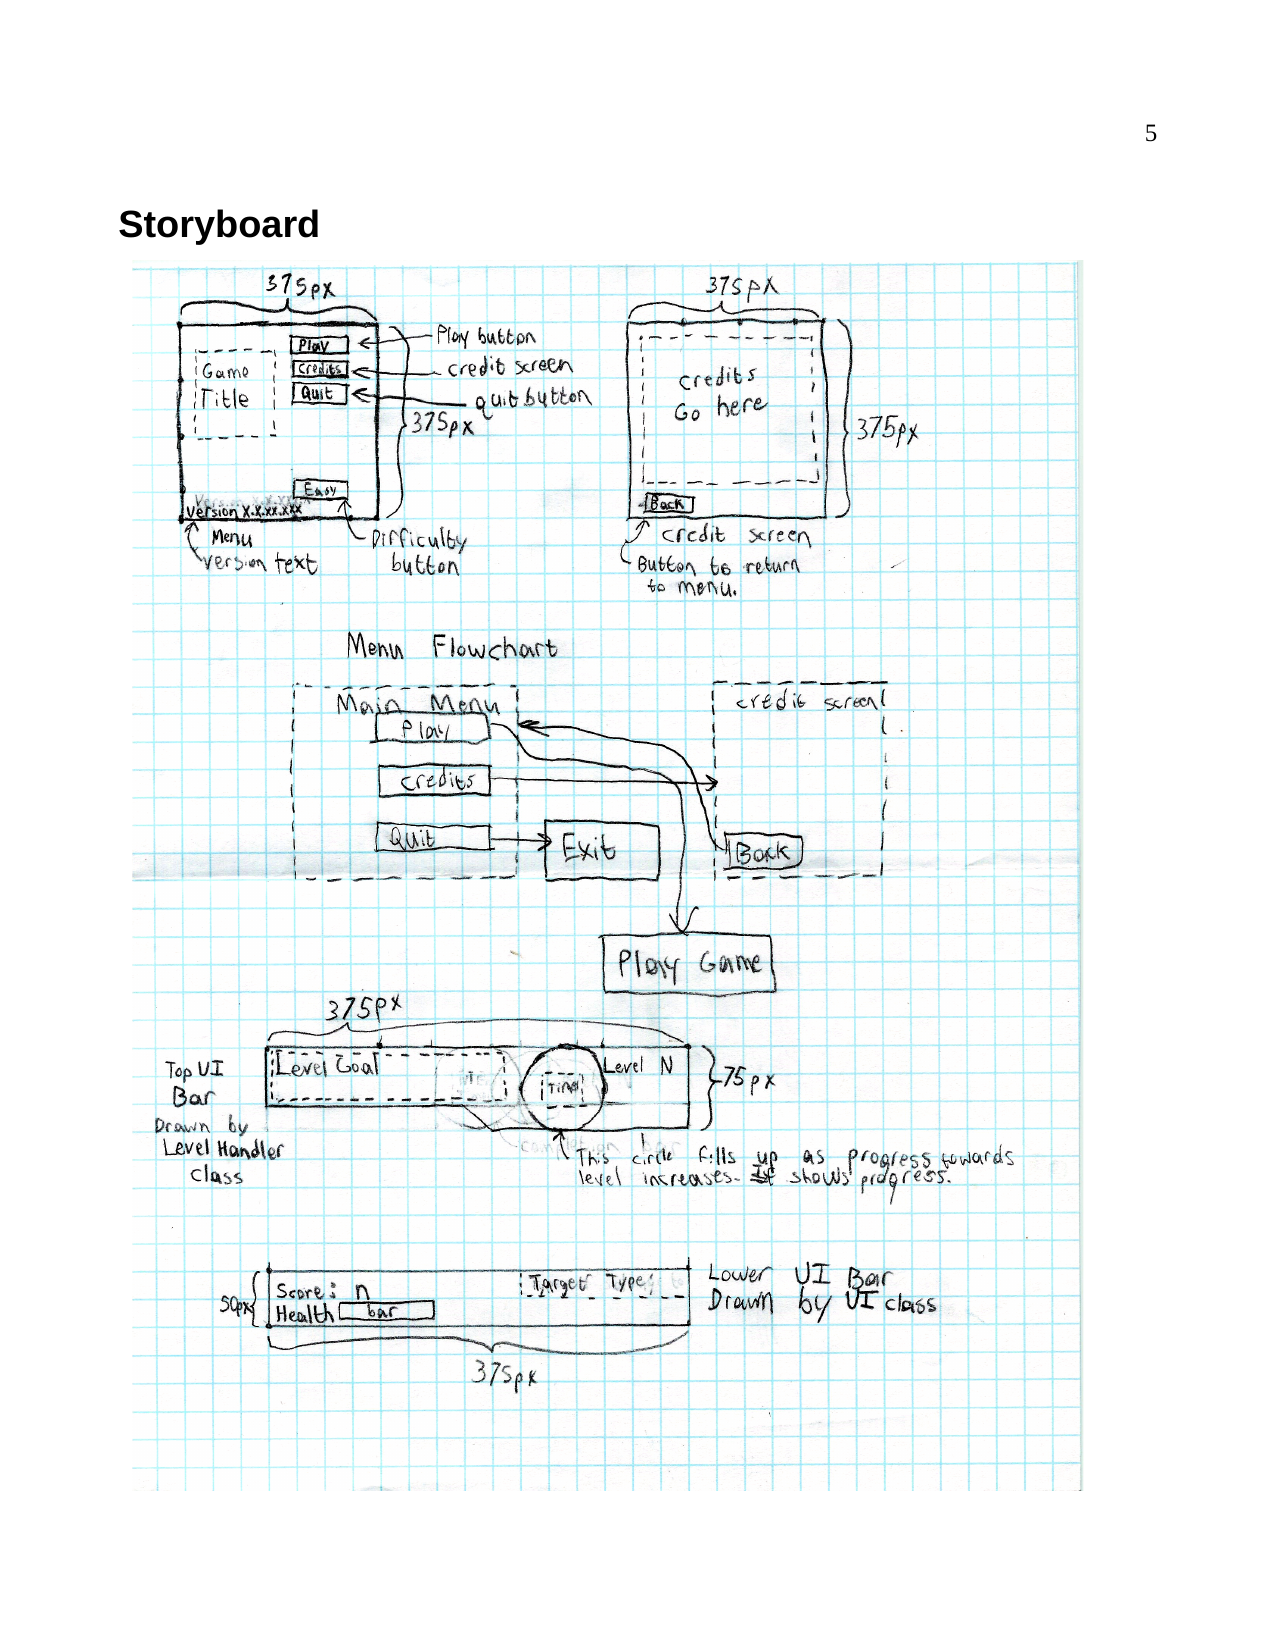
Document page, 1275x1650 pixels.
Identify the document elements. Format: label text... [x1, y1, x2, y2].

subtitle Storyboard [118, 201, 1157, 245]
picture [132, 260, 1084, 1491]
